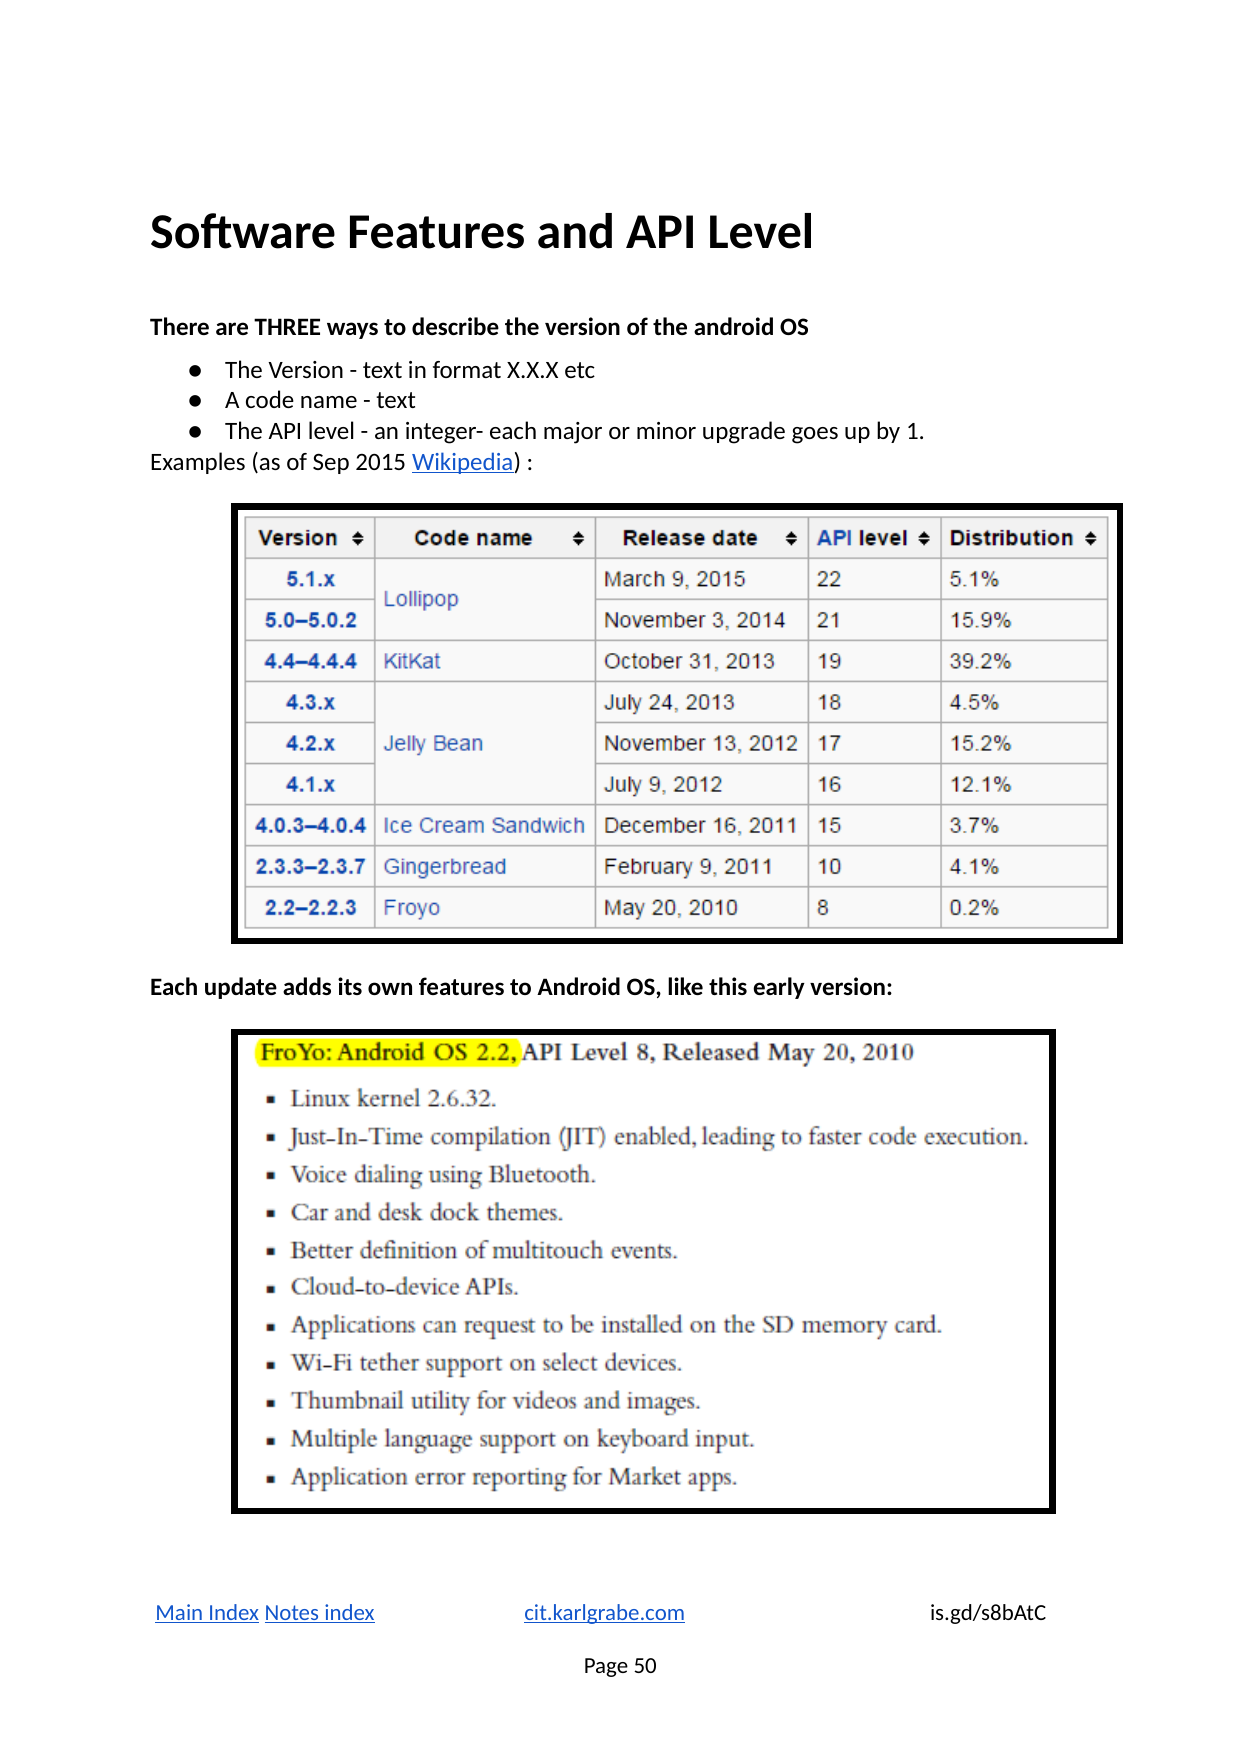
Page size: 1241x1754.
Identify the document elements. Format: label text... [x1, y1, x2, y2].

list The API level - an integer- each major or minor upgrade goes up by 1. [187, 415, 1090, 446]
subtitle There are THREE ways to describe the version of the android OS [150, 311, 1090, 342]
text Examples (as of Sep 2015 Wikipedia) : [150, 446, 1090, 476]
subtitle Software Features and API Level [150, 200, 1090, 261]
picture [238, 510, 1117, 938]
picture [238, 1035, 1049, 1508]
list The Version - text in format X.X.X etc [187, 354, 1090, 384]
list A code name - text [187, 384, 1090, 415]
text Each update adds its own features to Android OS, like this early version: [150, 971, 1090, 1001]
